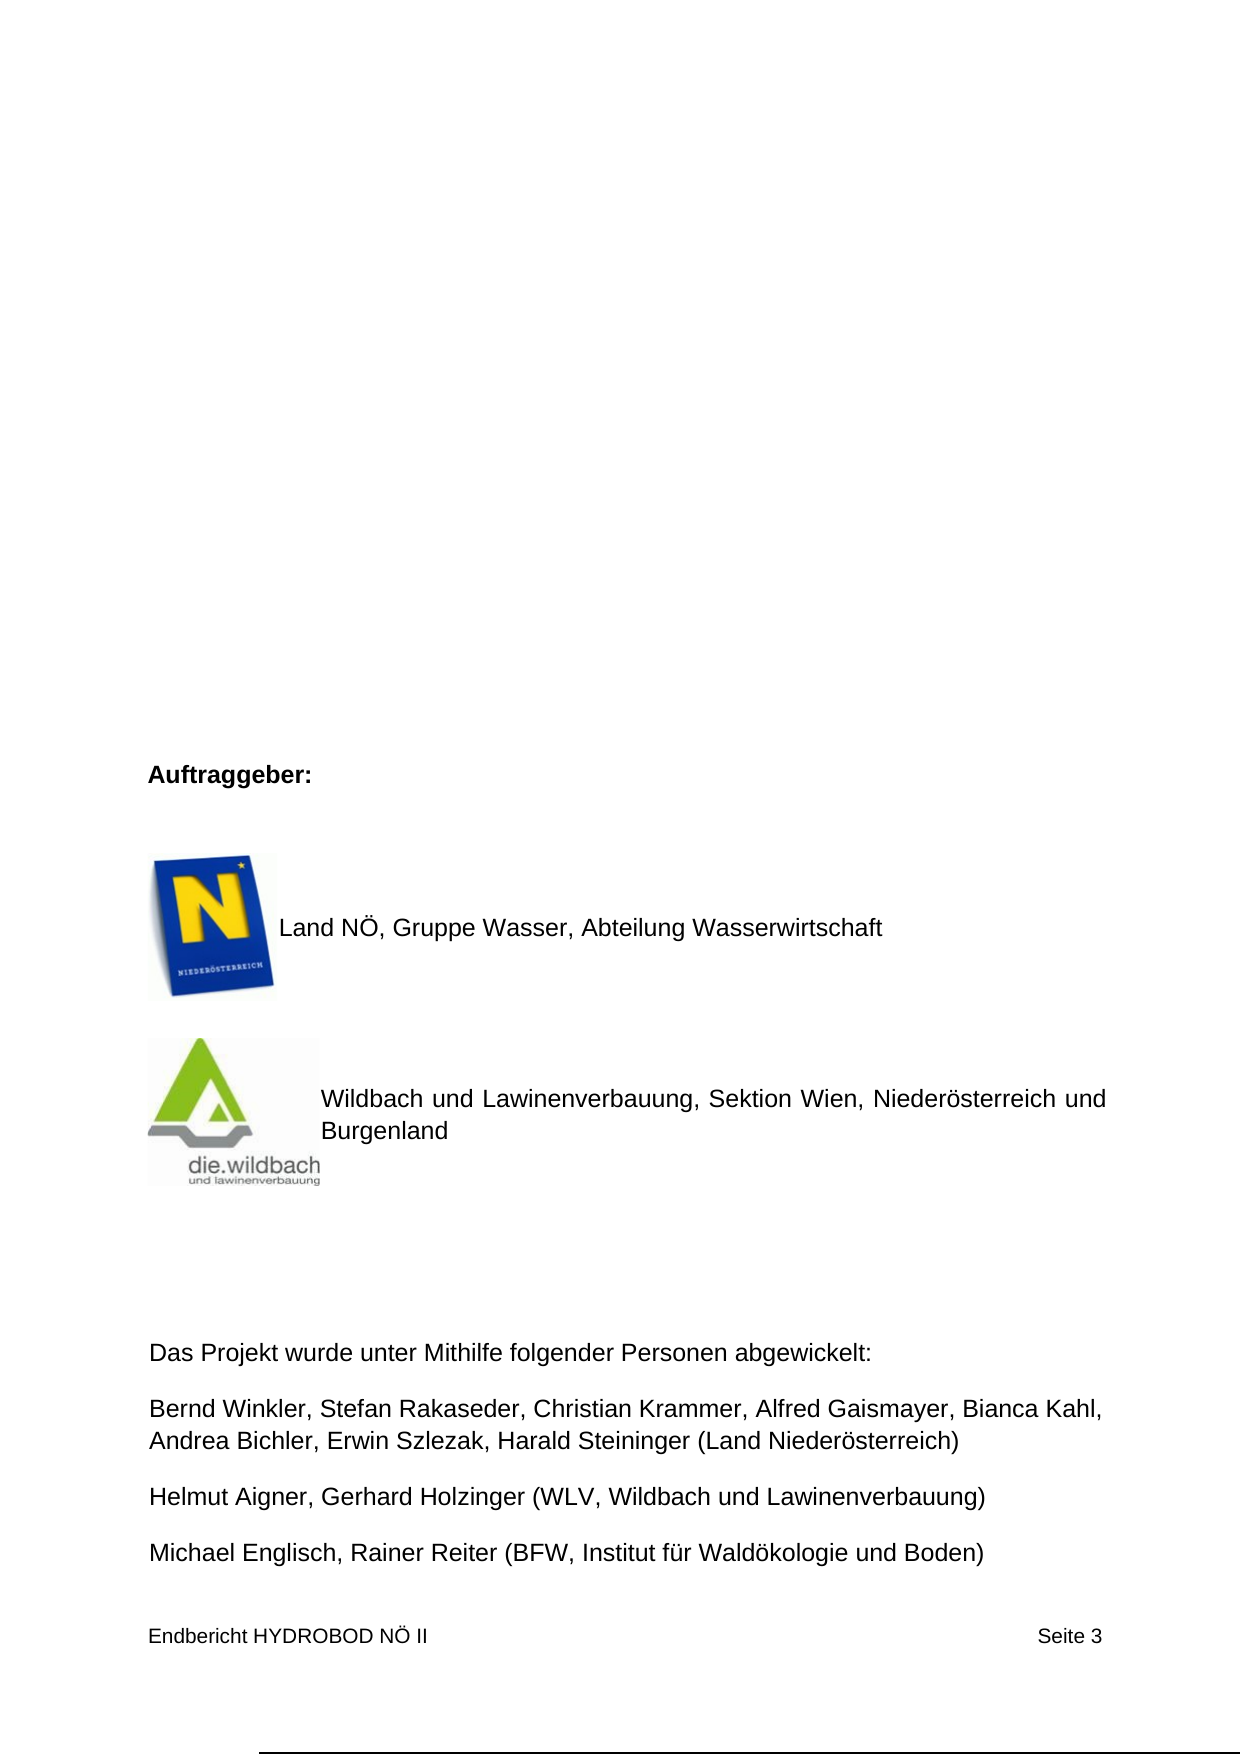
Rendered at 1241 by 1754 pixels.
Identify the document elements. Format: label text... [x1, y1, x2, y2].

text Bernd Winkler, Stefan Rakaseder, Christian Krammer, Alfred Gaismayer, Bianca Kahl, [149, 1394, 1108, 1422]
text Helmut Aigner, Gerhard Holzinger (WLV, Wildbach und Lawinenverbauung) [149, 1482, 1094, 1511]
text Michael Englisch, Rainer Reiter (BFW, Institut für Waldökologie und Boden) [149, 1537, 1094, 1566]
text Land NÖ, Gruppe Wasser, Abteilung Wasserwirtschaft [278, 913, 1094, 943]
text Das Projekt wurde unter Mithilfe folgender Personen abgewickelt: [149, 1337, 1094, 1366]
text Wildbach und Lawinenverbauung, Sektion Wien, Niederösterreich und Burgenland [320, 1084, 1108, 1144]
text Andrea Bichler, Erwin Szlezak, Harald Steininger (Land Niederösterreich) [149, 1426, 1094, 1455]
text Auftraggeber: [147, 759, 1108, 788]
